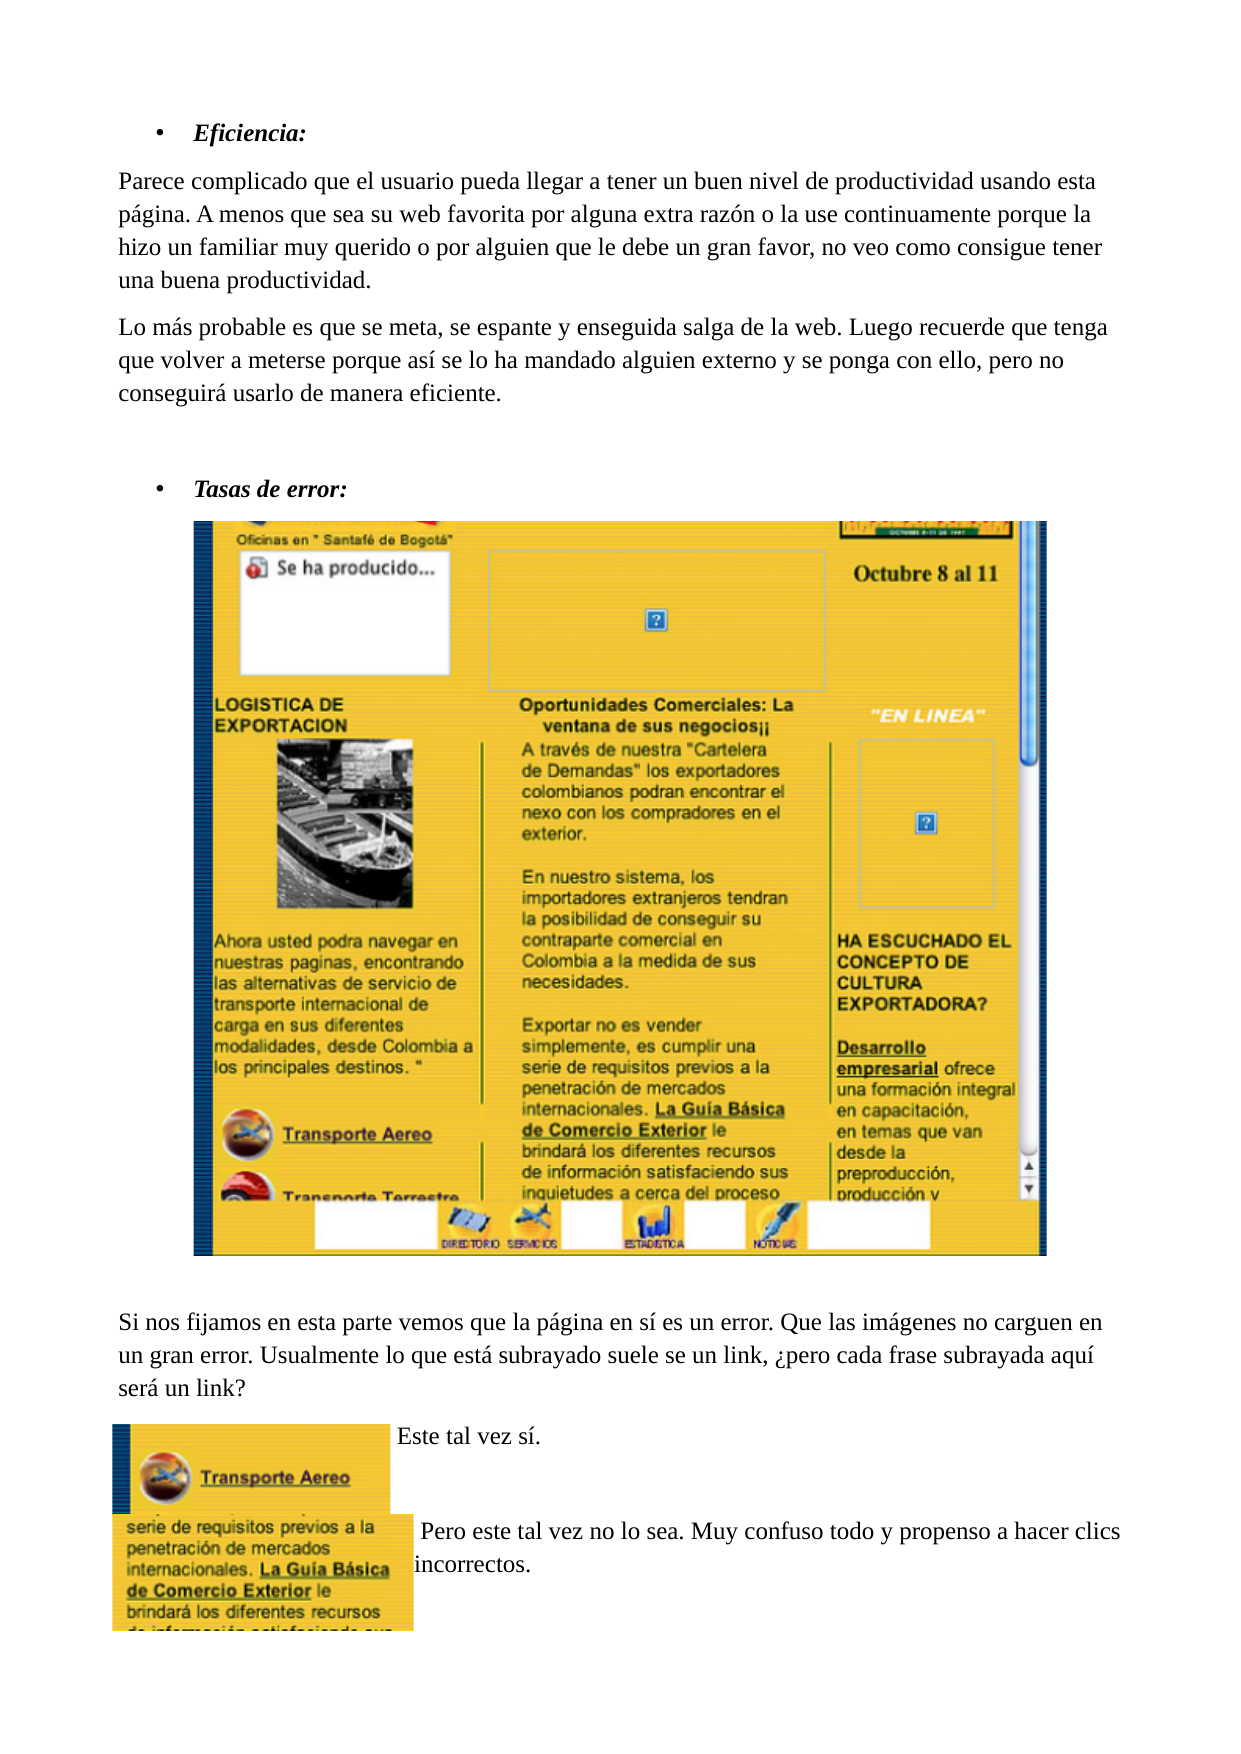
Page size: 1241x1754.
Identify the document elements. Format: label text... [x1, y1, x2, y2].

picture [112, 1424, 414, 1631]
text Si nos fijamos en esta parte vemos que la página en sí es un error. Que las imágenes no carguen en un gran error. Usualmente lo que está subrayado suele se un link, ¿pero cada frase subrayada aquí será un link? [118, 1307, 1122, 1402]
list Eficiencia: [156, 118, 1122, 147]
text Este tal vez sí. [118, 1421, 1122, 1450]
text Lo más probable es que se meta, se espante y enseguida salga de la web. Luego recuerde que tenga que volver a meterse porque así se lo ha mandado alguien externo y se ponga con ello, pero no conseguirá usarlo de manera eficiente. [118, 312, 1122, 407]
text Parece complicado que el usuario pueda llegar a tener un buen nivel de productividad usando esta página. A menos que sea su web favorita por alguna extra razón o la use continuamente porque la hizo un familiar muy querido o por alguien que le debe un gran favor, no veo como consigue tener una buena productividad. [118, 166, 1122, 293]
list Tasas de error: [156, 474, 1122, 502]
text Pero este tal vez no lo sea. Muy confuso todo y propenso a hacer clics incorrectos. [414, 1516, 1122, 1578]
picture [193, 521, 1047, 1256]
